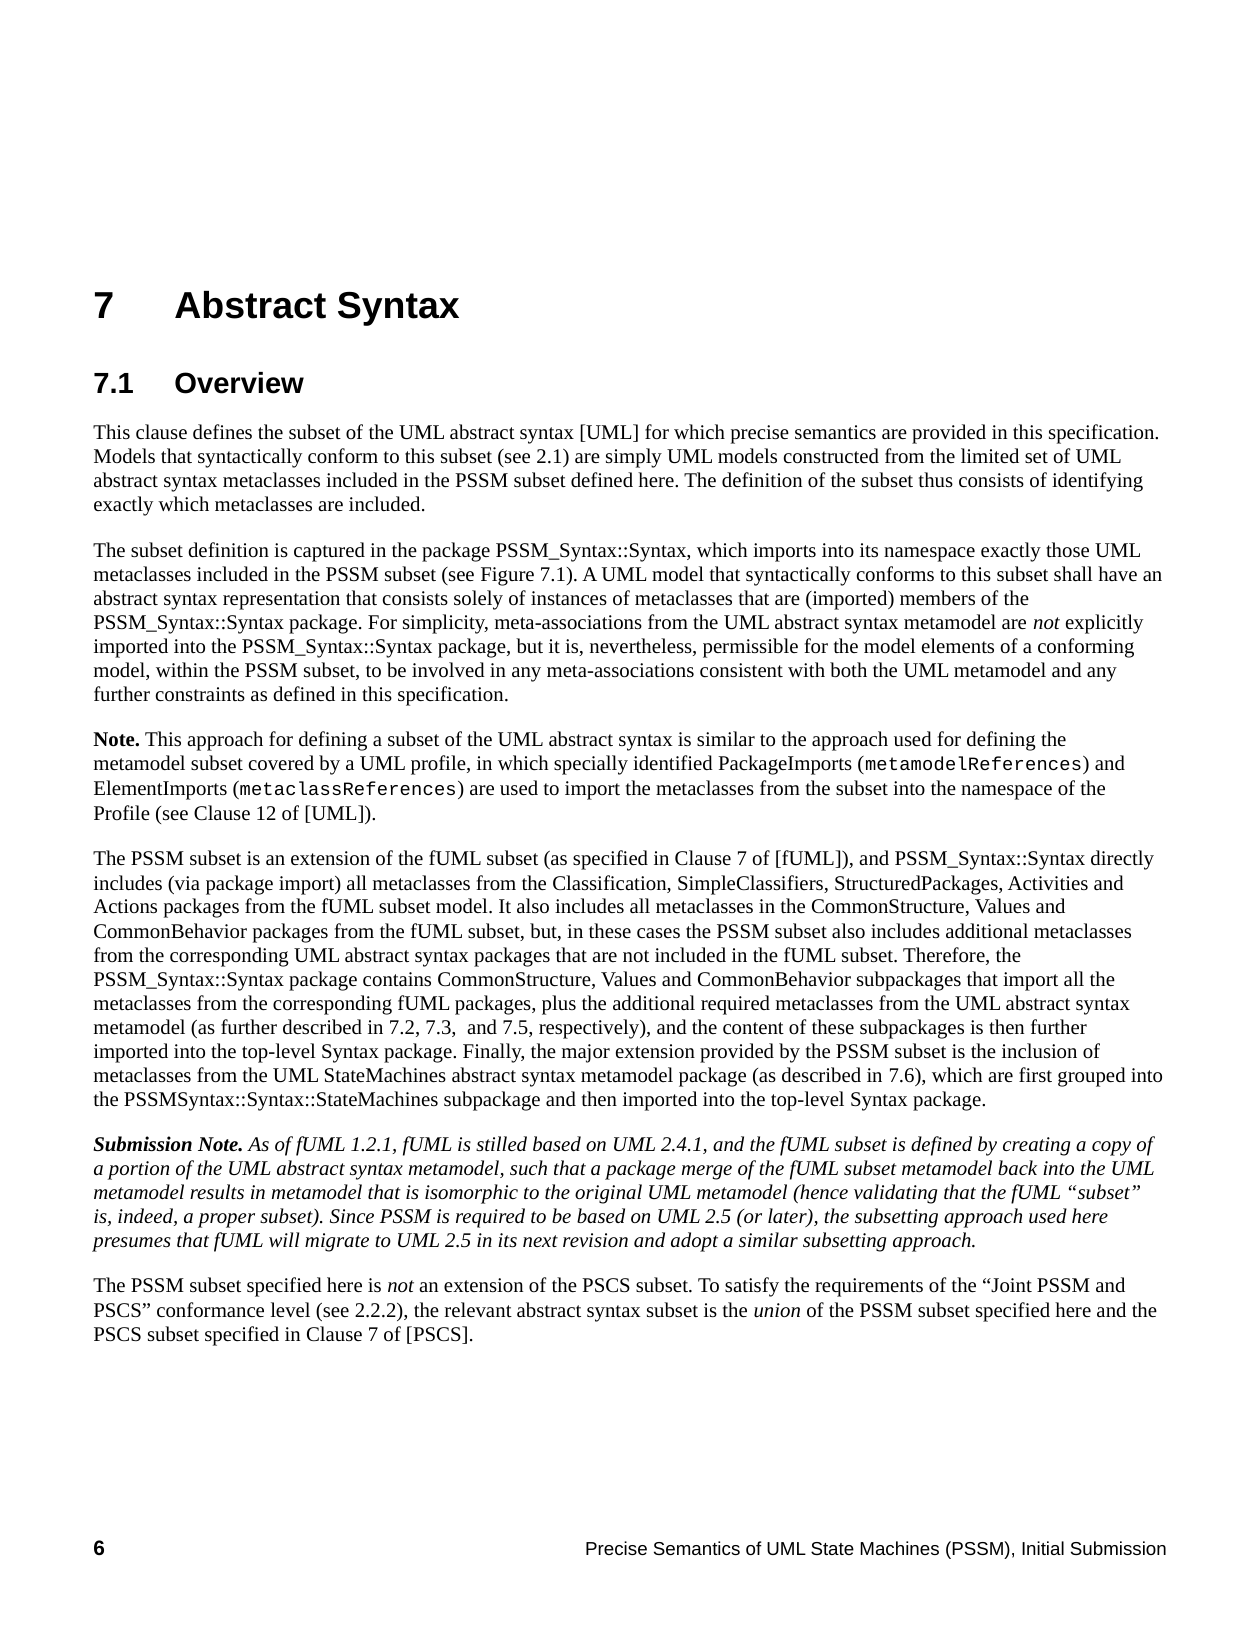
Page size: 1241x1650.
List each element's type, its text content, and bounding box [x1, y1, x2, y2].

subtitle Abstract Syntax [93, 283, 1164, 326]
text The PSSM subset is an extension of the fUML subset (as specified in Clause 7 of [fUML]), and PSSM_Syntax::Syntax directly includes (via package import) all metaclasses from the Classification, SimpleClassifiers, StructuredPackages, Activities and Actions packages from the fUML subset model. It also includes all metaclasses in the CommonStructure, Values and CommonBehavior packages from the fUML subset, but, in these cases the PSSM subset also includes additional metaclasses from the corresponding UML abstract syntax packages that are not included in the fUML subset. Therefore, the PSSM_Syntax::Syntax package contains CommonStructure, Values and CommonBehavior subpackages that import all the metaclasses from the corresponding fUML packages, plus the additional required metaclasses from the UML abstract syntax metamodel (as further described in 7.2, 7.3, and 7.5, respectively), and the content of these subpackages is then further imported into the top-level Syntax package. Finally, the major extension provided by the PSSM subset is the inclusion of metaclasses from the UML StateMachines abstract syntax metamodel package (as described in 7.6), which are first grouped into the PSSMSyntax::Syntax::StateMachines subpackage and then imported into the top-level Syntax package. [93, 846, 1164, 1111]
text The subset definition is captured in the package PSSM_Syntax::Syntax, which imports into its namespace exactly those UML metaclasses included in the PSSM subset (see Figure 7.1). A UML model that syntactically conforms to this subset shall have an abstract syntax representation that consists solely of instances of metaclasses that are (imported) members of the PSSM_Syntax::Syntax package. For simplicity, meta-associations from the UML abstract syntax metamodel are not explicitly imported into the PSSM_Syntax::Syntax package, but it is, nevertheless, permissible for the model elements of a conforming model, within the PSSM subset, to be involved in any meta-associations consistent with both the UML metamodel and any further constraints as defined in this specification. [93, 537, 1164, 706]
text Submission Note. As of fUML 1.2.1, fUML is stilled based on UML 2.4.1, and the fUML subset is defined by creating a copy of a portion of the UML abstract syntax metamodel, such that a package merge of the fUML subset metamodel back into the UML metamodel results in metamodel that is isomorphic to the original UML metamodel (hence validating that the fUML “subset” is, indeed, a proper subset). Since PSSM is required to be based on UML 2.5 (or later), the subsetting approach used here presumes that fUML will migrate to UML 2.5 in its next revision and adopt a similar subsetting approach. [93, 1132, 1164, 1252]
text Note. This approach for defining a subset of the UML abstract syntax is similar to the approach used for defining the metamodel subset covered by a UML profile, in which specially identified PackageImports (metamodelReferences) and ElementImports (metaclassReferences) are used to import the metaclasses from the subset into the namespace of the Profile (see Clause 12 of [UML]). [93, 727, 1164, 825]
text This clause defines the subset of the UML abstract syntax [UML] for which precise semantics are provided in this specification. Models that syntactically conform to this subset (see 2.1) are simply UML models constructed from the limited set of UML abstract syntax metaclasses included in the PSSM subset defined here. The definition of the subset thus consists of identifying exactly which metaclasses are included. [93, 420, 1164, 516]
text The PSSM subset specified here is not an extension of the PSCS subset. To satisfy the requirements of the “Joint PSSM and PSCS” conformance level (see 2.2.2), the relevant abstract syntax subset is the union of the PSSM subset specified here and the PSCS subset specified in Clause 7 of [PSCS]. [93, 1273, 1164, 1346]
subtitle Overview [93, 364, 1164, 399]
